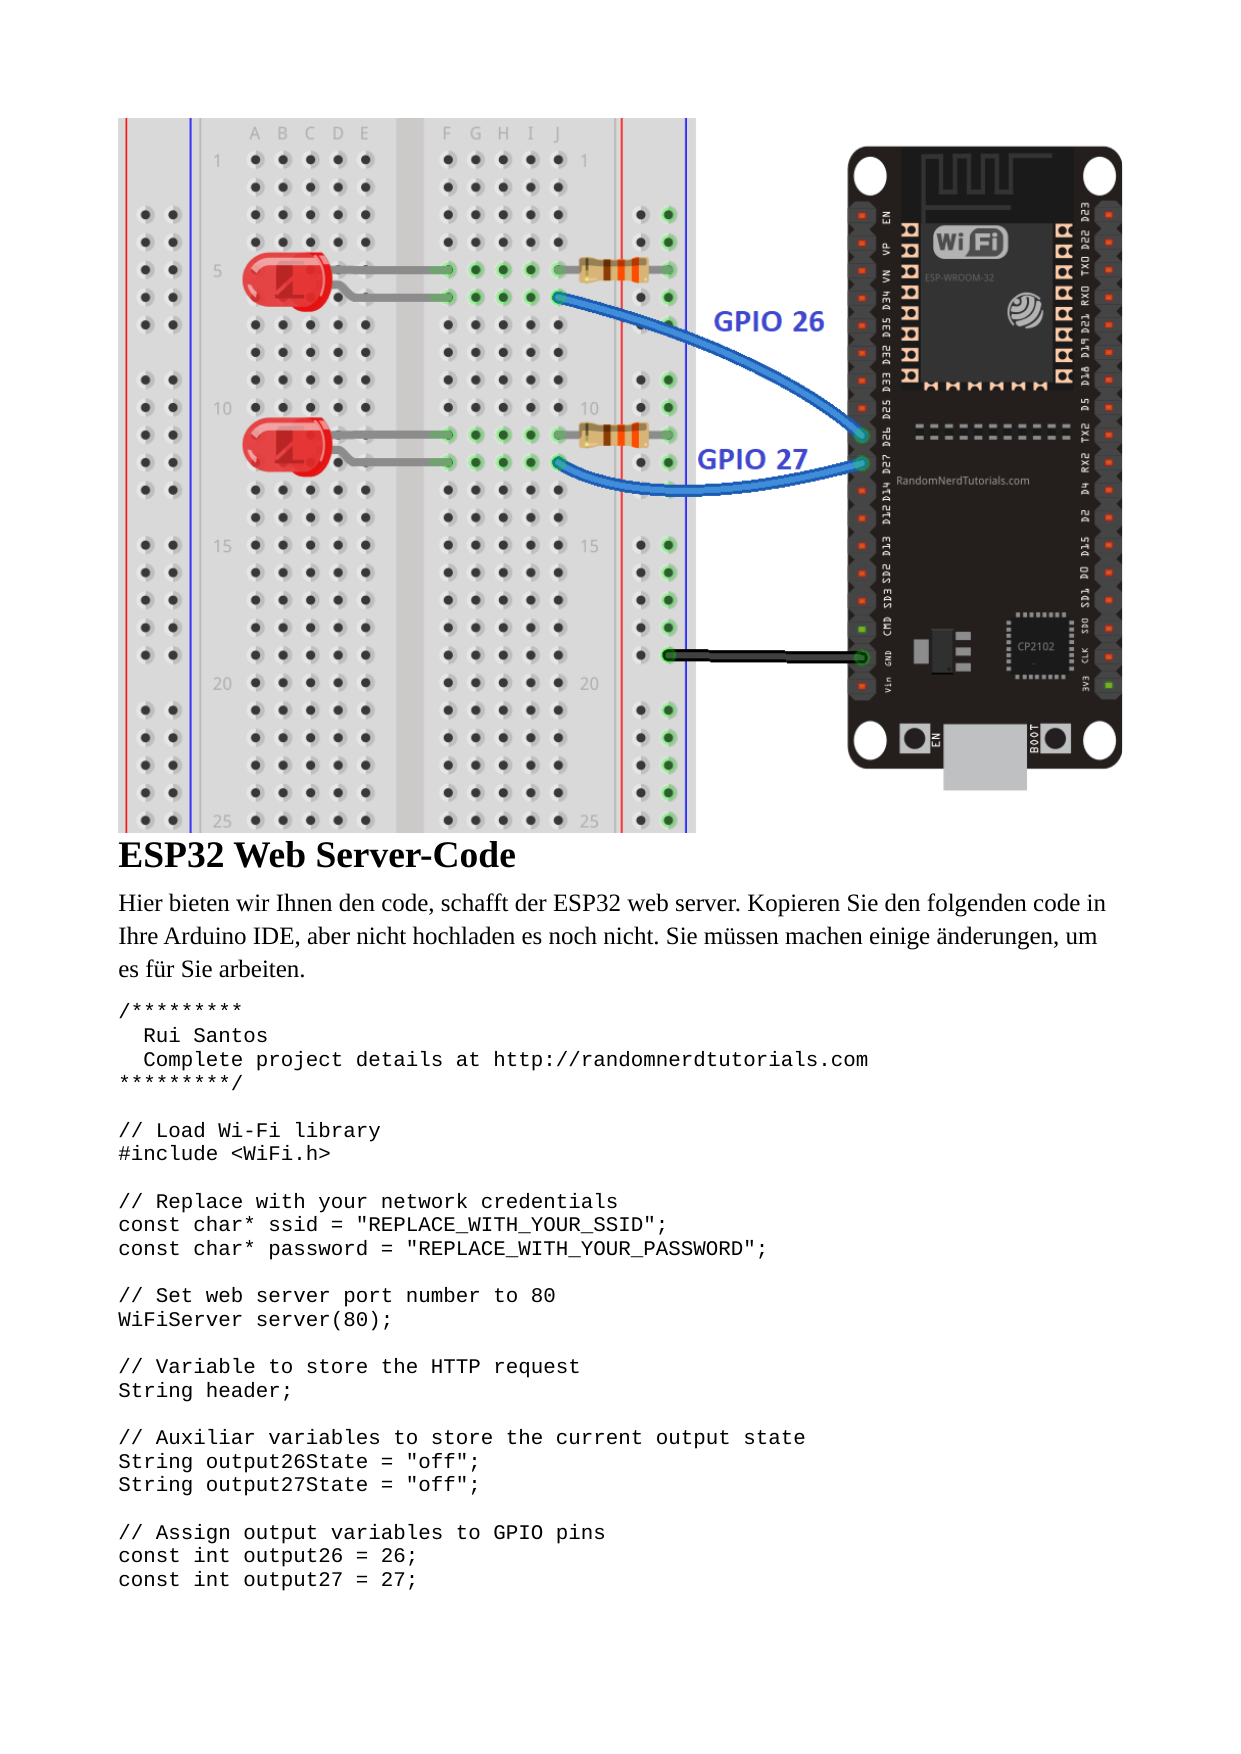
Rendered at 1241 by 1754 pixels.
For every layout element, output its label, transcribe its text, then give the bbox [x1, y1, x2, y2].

text // Replace with your network credentials [118, 1191, 1122, 1214]
text const char* password = "REPLACE_WITH_YOUR_PASSWORD"; [118, 1238, 1122, 1262]
subtitle ESP32 Web Server-Code [118, 833, 1122, 875]
text *********/ [118, 1072, 1122, 1096]
text /********* [118, 1002, 1122, 1025]
text String output26State = "off"; [118, 1451, 1122, 1474]
text #include <WiFi.h> [118, 1143, 1122, 1167]
picture [118, 118, 1123, 833]
text // Load Wi-Fi library [118, 1120, 1122, 1143]
text WiFiServer server(80); [118, 1309, 1122, 1333]
text String output27State = "off"; [118, 1474, 1122, 1498]
text Rui Santos [118, 1025, 1122, 1049]
text const char* ssid = "REPLACE_WITH_YOUR_SSID"; [118, 1214, 1122, 1238]
text // Variable to store the HTTP request [118, 1356, 1122, 1380]
text Hier bieten wir Ihnen den code, schafft der ESP32 web server. Kopieren Sie den folgenden code in Ihre Arduino IDE, aber nicht hochladen es noch nicht. Sie müssen machen einige änderungen, um es für Sie arbeiten. [118, 888, 1122, 983]
text Complete project details at http://randomnerdtutorials.com [118, 1049, 1122, 1072]
text String header; [118, 1380, 1122, 1403]
text // Auxiliar variables to store the current output state [118, 1427, 1122, 1451]
text const int output27 = 27; [118, 1569, 1122, 1593]
text const int output26 = 26; [118, 1545, 1122, 1569]
text // Assign output variables to GPIO pins [118, 1522, 1122, 1545]
text // Set web server port number to 80 [118, 1285, 1122, 1309]
